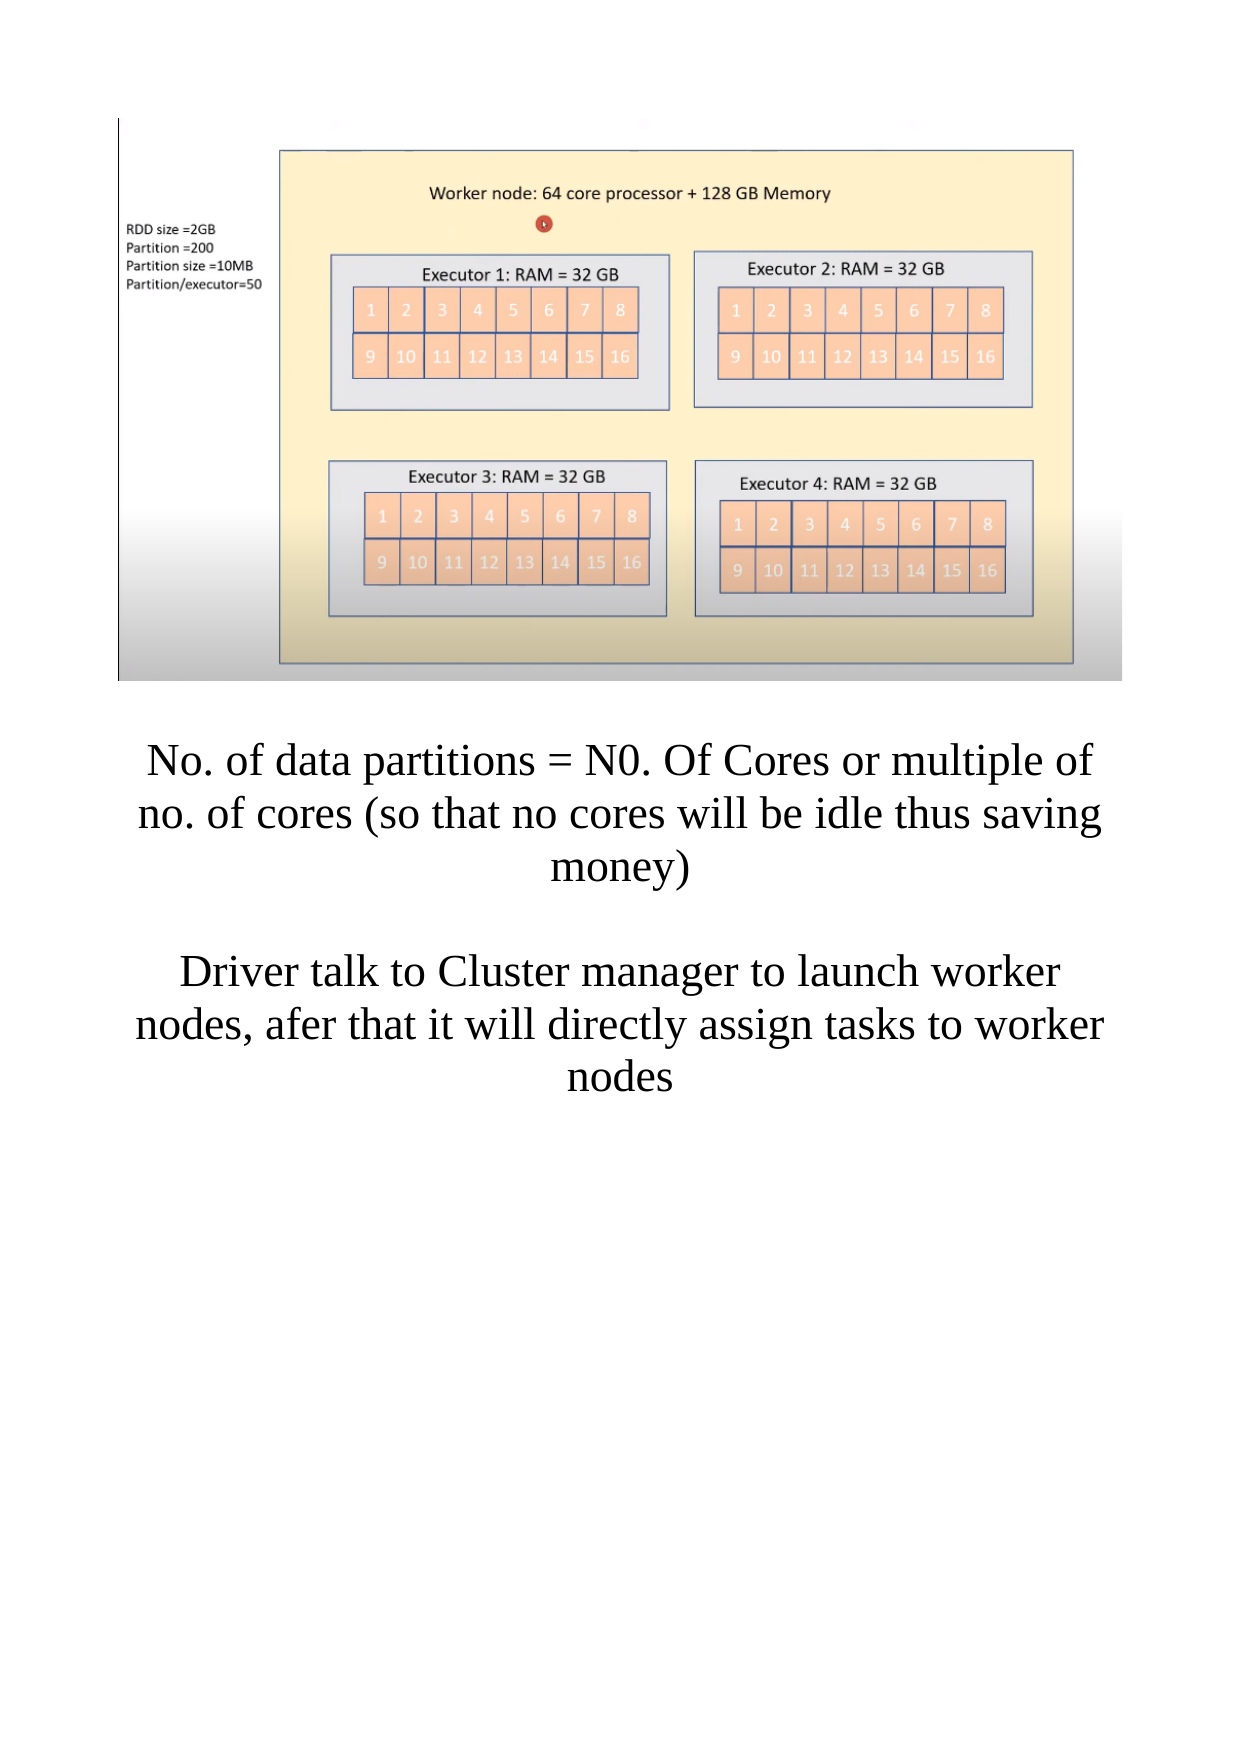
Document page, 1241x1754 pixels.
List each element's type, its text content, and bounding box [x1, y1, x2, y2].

text No. of data partitions = N0. Of Cores or multiple of no. of cores (so that no cores will be idle thus saving money) [118, 733, 1122, 891]
picture [118, 118, 1123, 681]
text Driver talk to Cluster manager to launch worker nodes, afer that it will directly assign tasks to worker nodes [118, 944, 1122, 1102]
